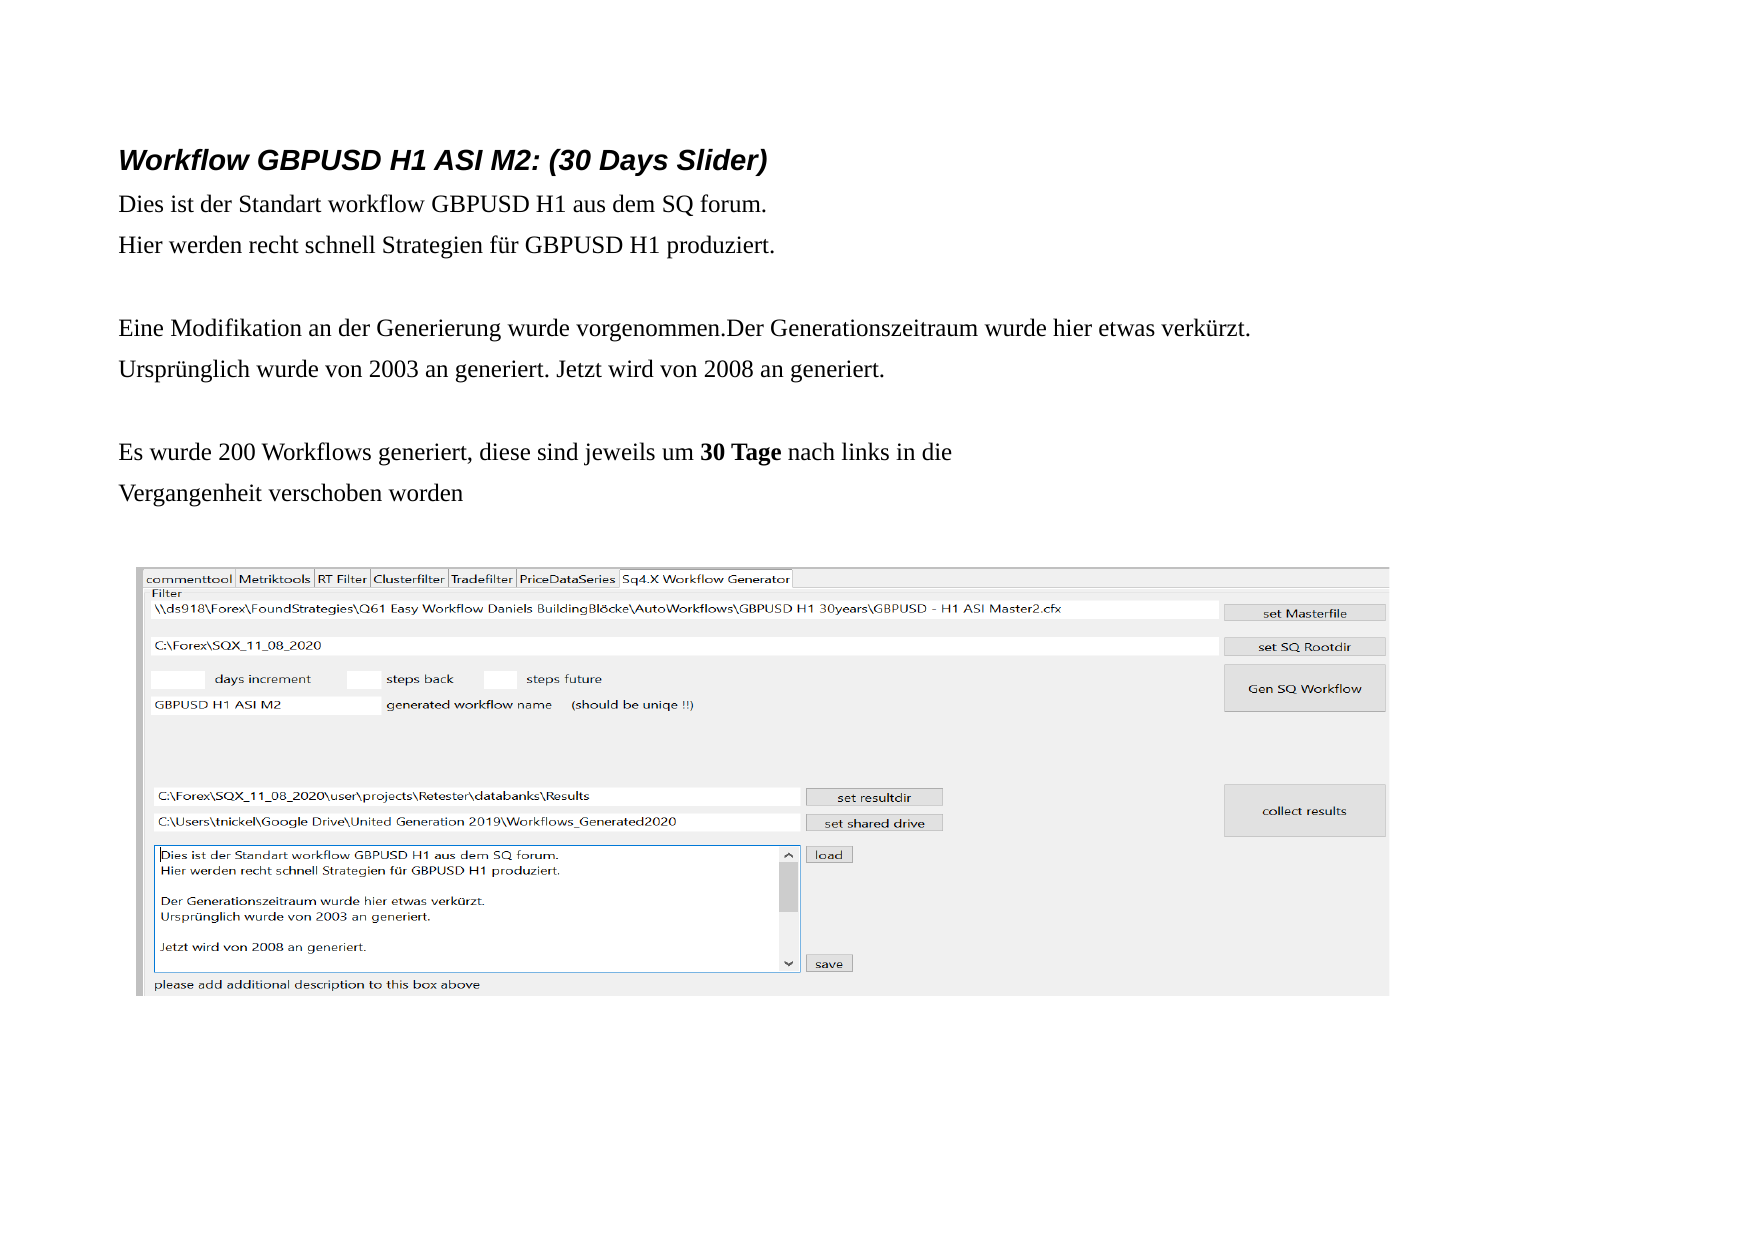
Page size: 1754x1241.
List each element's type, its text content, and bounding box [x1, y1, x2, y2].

text Eine Modifikation an der Generierung wurde vorgenommen.Der Generationszeitraum wurde hier etwas verkürzt. [118, 313, 1636, 342]
picture [136, 567, 1390, 996]
text Ursprünglich wurde von 2003 an generiert. Jetzt wird von 2008 an generiert. [118, 354, 1636, 383]
subtitle Workflow GBPUSD H1 ASI M2: (30 Days Slider) [118, 143, 1636, 177]
text Hier werden recht schnell Strategien für GBPUSD H1 produziert. [118, 230, 1636, 259]
text Dies ist der Standart workflow GBPUSD H1 aus dem SQ forum. [118, 189, 1636, 218]
text Es wurde 200 Workflows generiert, diese sind jeweils um 30 Tage nach links in die [118, 437, 1636, 465]
text Vergangenheit verschoben worden [118, 478, 1636, 507]
